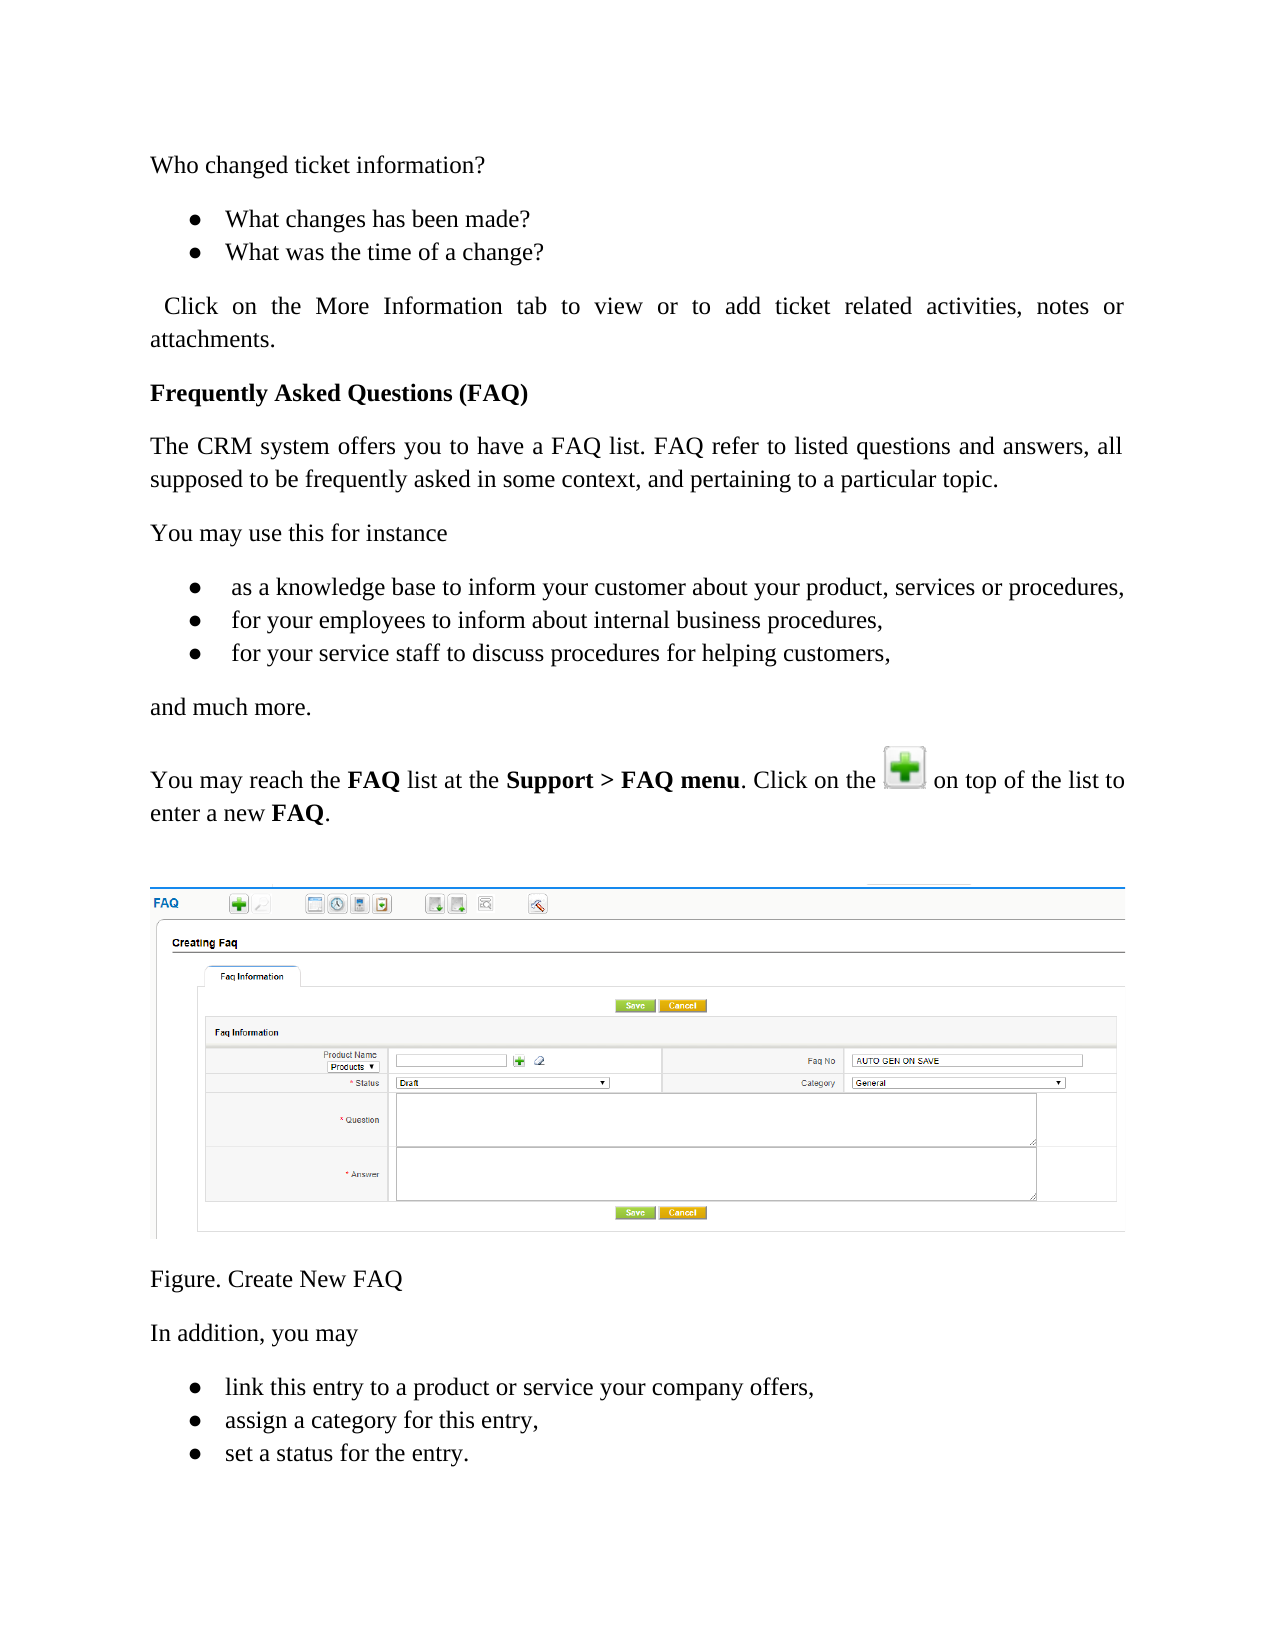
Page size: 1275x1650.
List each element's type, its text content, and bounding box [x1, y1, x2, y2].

text In addition, you may [150, 1318, 1125, 1347]
text Figure. Create New FAQ [150, 1264, 1125, 1293]
list set a status for the entry. [187, 1438, 1125, 1466]
text You may use this for instance [150, 518, 1125, 547]
text The CRM system offers you to have a FAQ list. FAQ refer to listed questions and answers, all supposed to be frequently asked in some context, and pertaining to a particular topic. [150, 431, 1125, 493]
text Click on the More Information tab to view or to add ticket related activities, notes or attachments. [150, 291, 1125, 352]
list link this entry to a product or service your company offers, [187, 1372, 1125, 1400]
text You may reach the FAQ list at the Support > FAQ menu. Click on the on top of the list to enter a new FAQ. [150, 746, 1125, 827]
text Who changed ticket information? [150, 150, 1125, 179]
text and much more. [150, 692, 1125, 721]
list assign a category for this entry, [187, 1405, 1125, 1433]
list What changes has been made? [187, 204, 1125, 233]
list for your employees to inform about internal business procedures, [187, 605, 1125, 634]
picture [150, 884, 1125, 1239]
text Frequently Asked Questions (FAQ) [150, 378, 1125, 406]
list What was the time of a change? [187, 237, 1125, 266]
list as a knowledge base to inform your customer about your product, services or procedures, [187, 572, 1125, 601]
picture [883, 746, 927, 789]
list for your service staff to discuss procedures for helping customers, [187, 638, 1125, 667]
